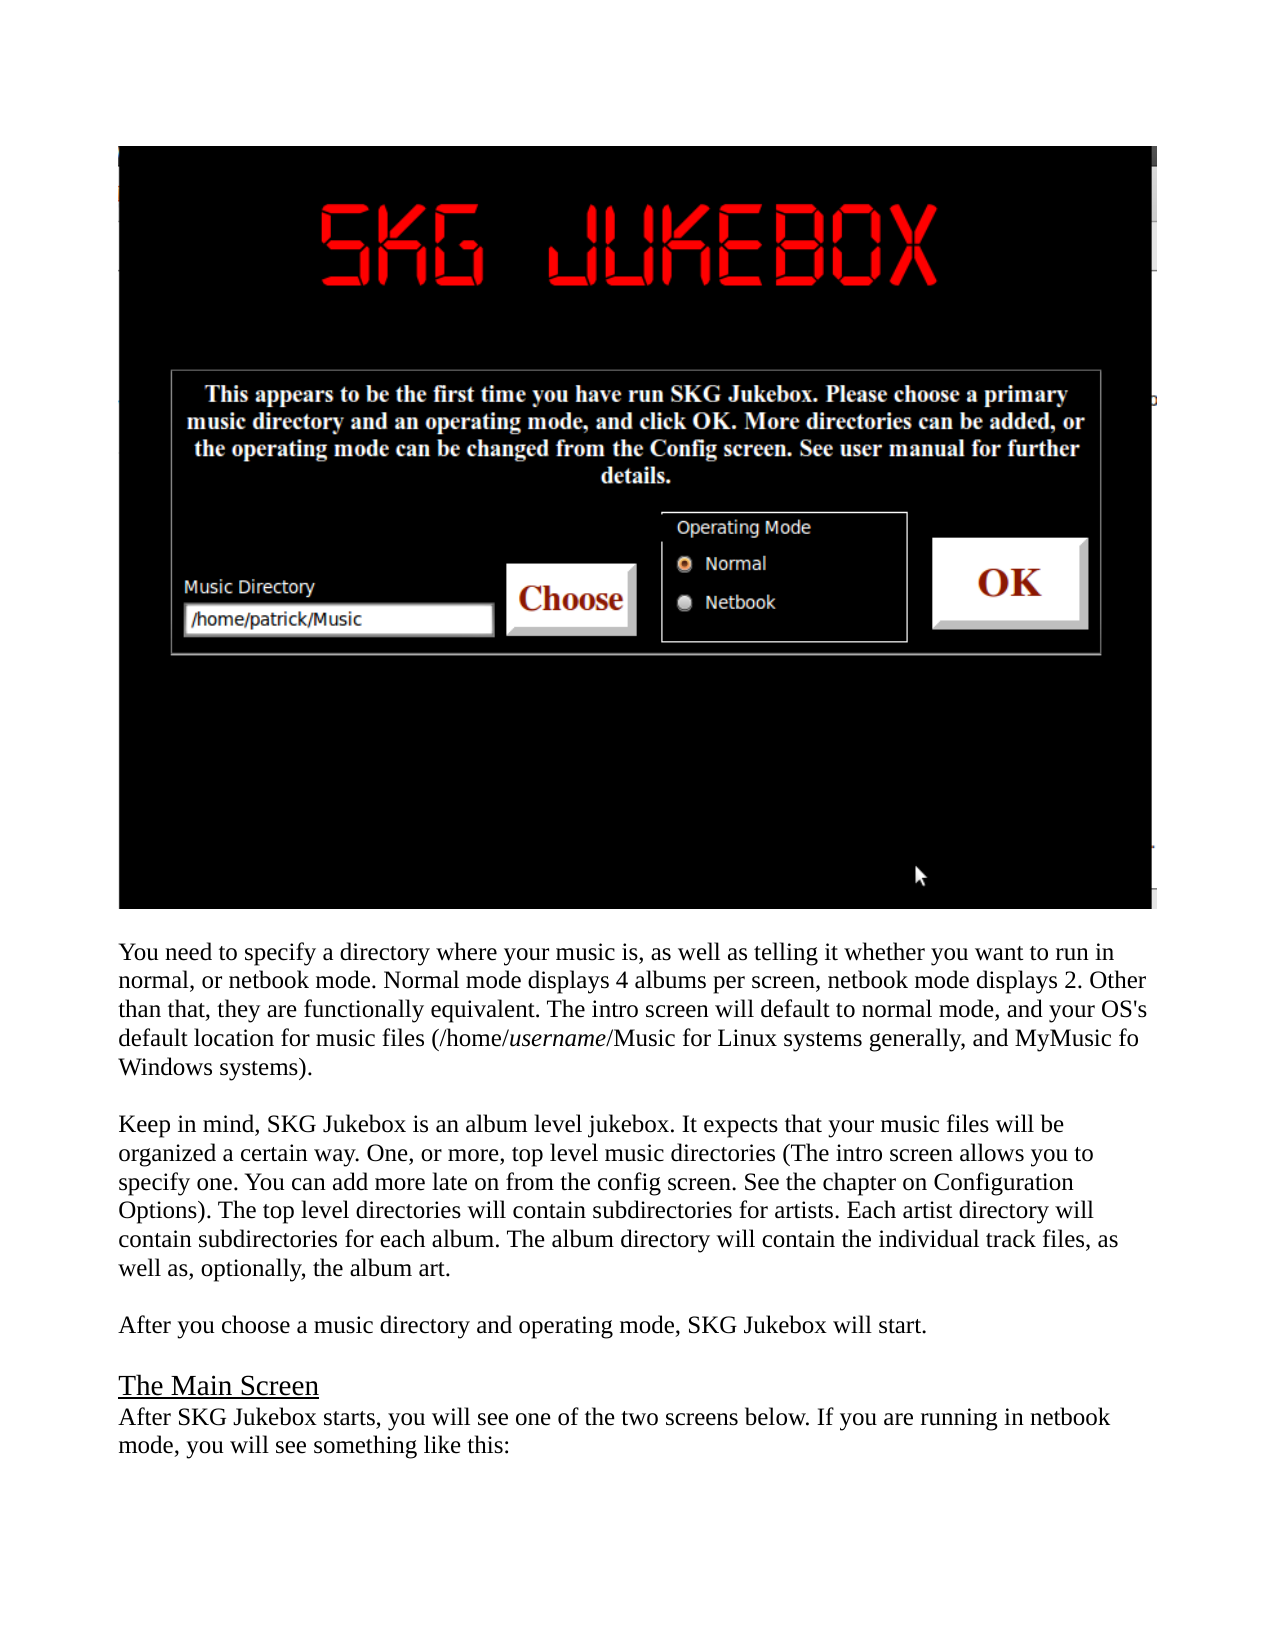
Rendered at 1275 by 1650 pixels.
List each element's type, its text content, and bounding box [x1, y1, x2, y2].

text You need to specify a directory where your music is, as well as telling it whether you want to run in normal, or netbook mode. Normal mode displays 4 albums per screen, netbook mode displays 2. Other than that, they are functionally equivalent. The intro screen will default to normal mode, and your OS's default location for music files (/home/username/Music for Linux systems generally, and MyMusic fo Windows systems). [118, 937, 1157, 1081]
text After SKG Jukebox starts, you will see one of the two screens below. If you are running in netbook mode, you will see something like this: [118, 1402, 1157, 1459]
text The Main Screen [118, 1368, 1157, 1402]
text After you choose a music directory and operating mode, SKG Jukebox will start. [118, 1311, 1157, 1339]
picture [118, 146, 1157, 909]
text Keep in mind, SKG Jukebox is an album level jukebox. It expects that your music files will be organized a certain way. One, or more, top level music directories (The intro screen allows you to specify one. You can add more late on from the config screen. See the chapter on Configuration Options). The top level directories will contain subdirectories for artists. Each artist directory will contain subdirectories for each album. The album directory will contain the individual track files, as well as, optionally, the album art. [118, 1109, 1157, 1282]
